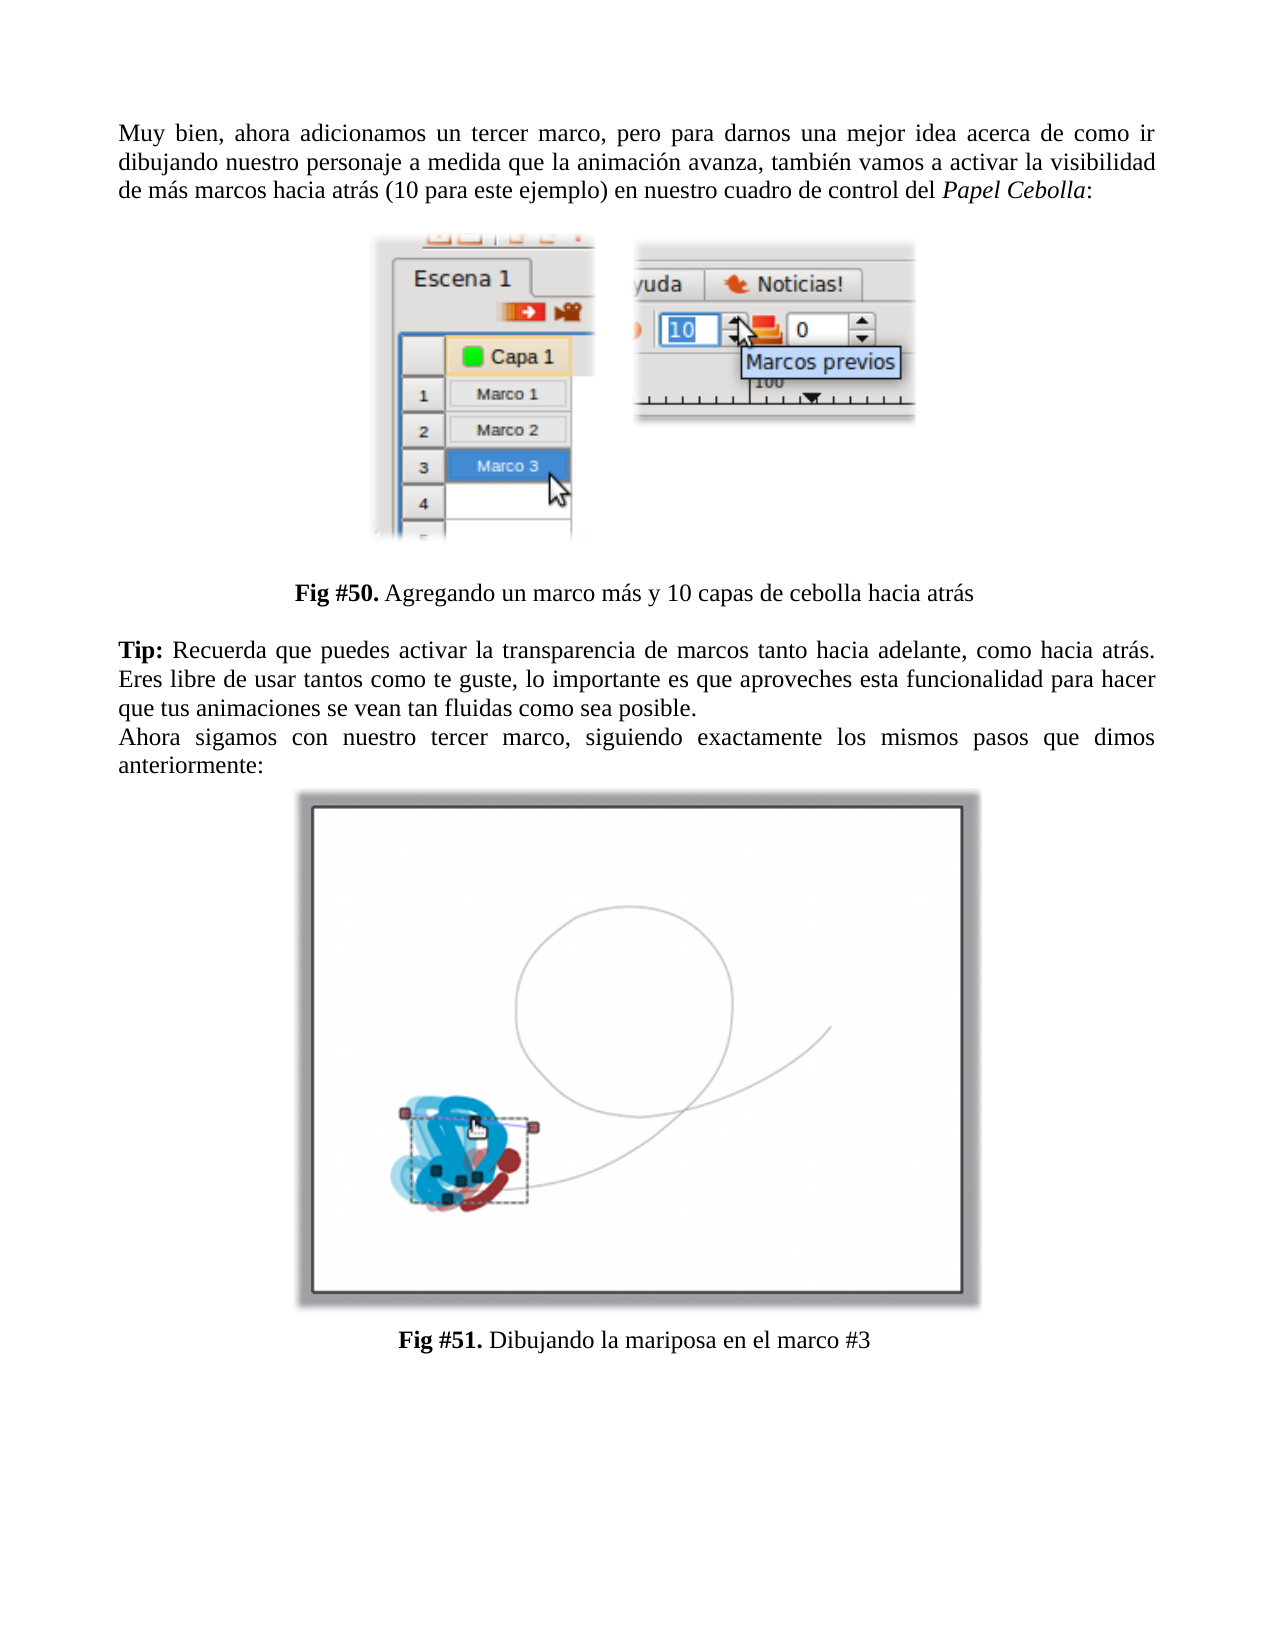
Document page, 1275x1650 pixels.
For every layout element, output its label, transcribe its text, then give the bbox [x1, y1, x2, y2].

text Muy bien, ahora adicionamos un tercer marco, pero para darnos una mejor idea acerca de como ir dibujando nuestro personaje a medida que la animación avanza, también vamos a activar la visibilidad de más marcos hacia atrás (10 para este ejemplo) en nuestro cuadro de control del Papel Cebolla: [118, 118, 1157, 204]
text Ahora sigamos con nuestro tercer marco, siguiendo exactamente los mismos pasos que dimos anteriormente: [118, 722, 1157, 779]
picture [369, 233, 596, 542]
picture [632, 238, 917, 427]
text Fig #51. Dibujando la mariposa en el marco #3 [118, 1326, 1157, 1354]
text Fig #50. Agregando un marco más y 10 capas de cebolla hacia atrás [118, 578, 1157, 607]
picture [293, 788, 982, 1313]
text Tip: Recuerda que puedes activar la transparencia de marcos tanto hacia adelante, como hacia atrás. Eres libre de usar tantos como te guste, lo importante es que aproveches esta funcionalidad para hacer que tus animaciones se vean tan fluidas como sea posible. [118, 636, 1157, 722]
